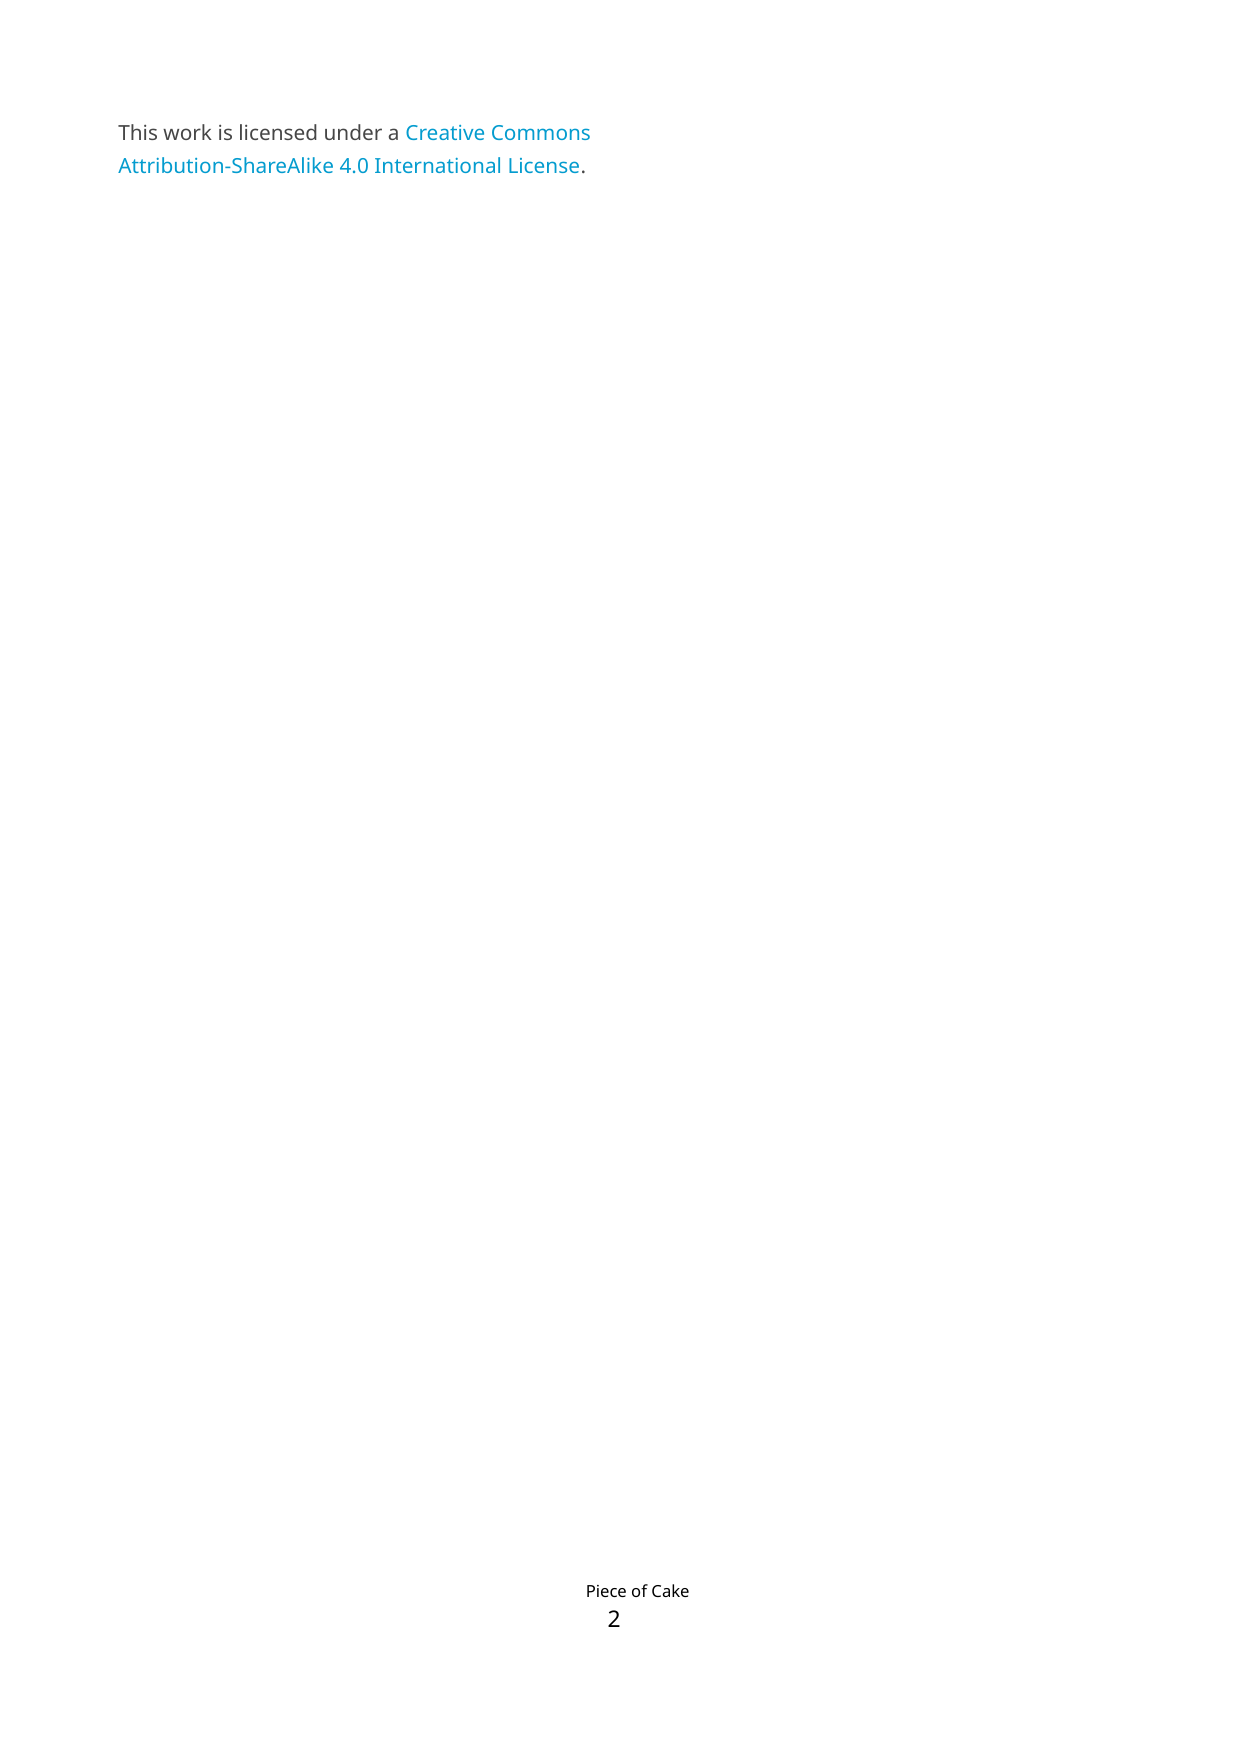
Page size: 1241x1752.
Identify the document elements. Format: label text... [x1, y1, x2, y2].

text This work is licensed under a Creative Commons Attribution-ShareAlike 4.0 International License. [118, 118, 605, 179]
